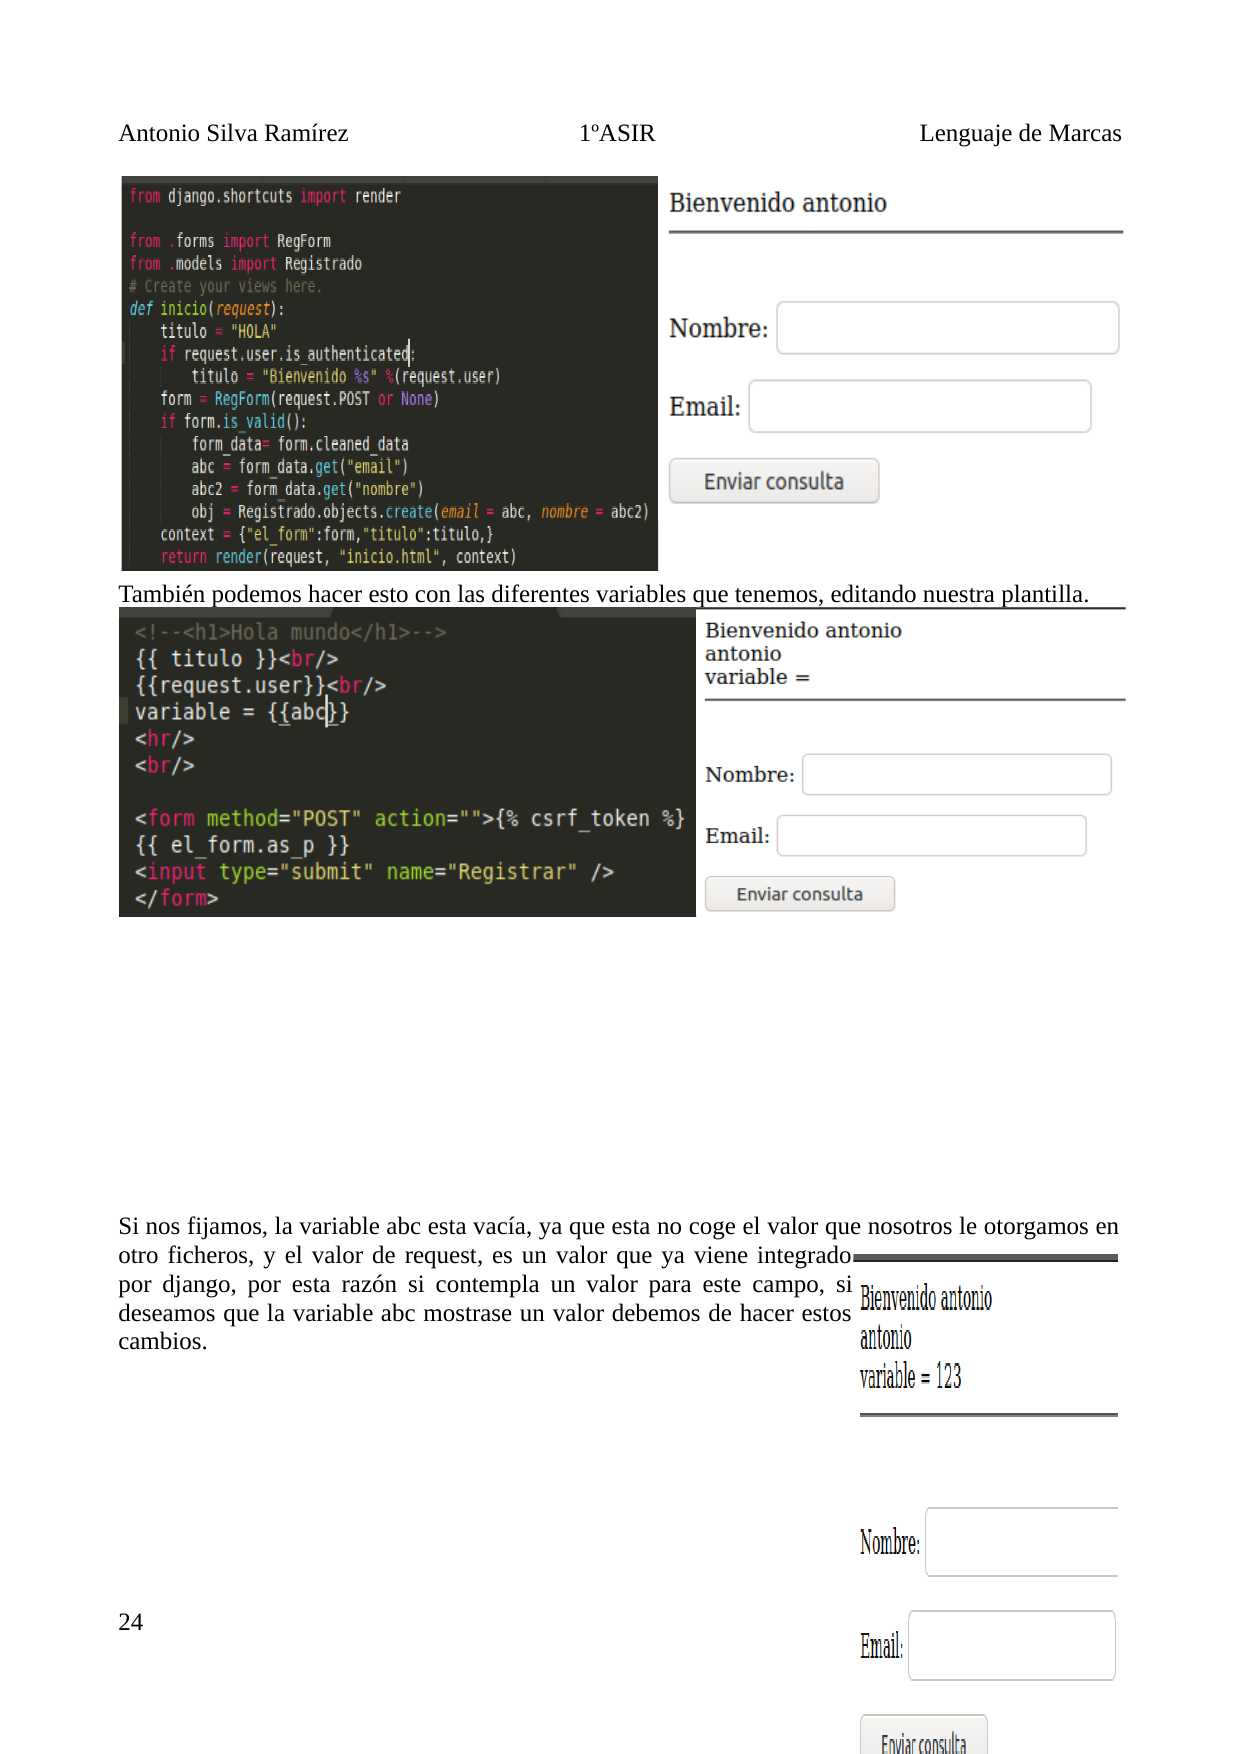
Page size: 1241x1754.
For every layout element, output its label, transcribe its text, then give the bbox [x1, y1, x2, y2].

picture [119, 607, 1126, 917]
picture [121, 176, 1124, 571]
text También podemos hacer esto con las diferentes variables que tenemos, editando nuestra plantilla. [118, 579, 1122, 608]
text Si nos fijamos, la variable abc esta vacía, ya que esta no coge el valor que nosotros le otorgamos en otro ficheros, y el valor de request, es un valor que ya viene integrado por django, por esta razón si contempla un valor para este campo, si deseamos que la variable abc mostrase un valor debemos de hacer estos cambios. [118, 1211, 1122, 1355]
picture [853, 1254, 1118, 1754]
